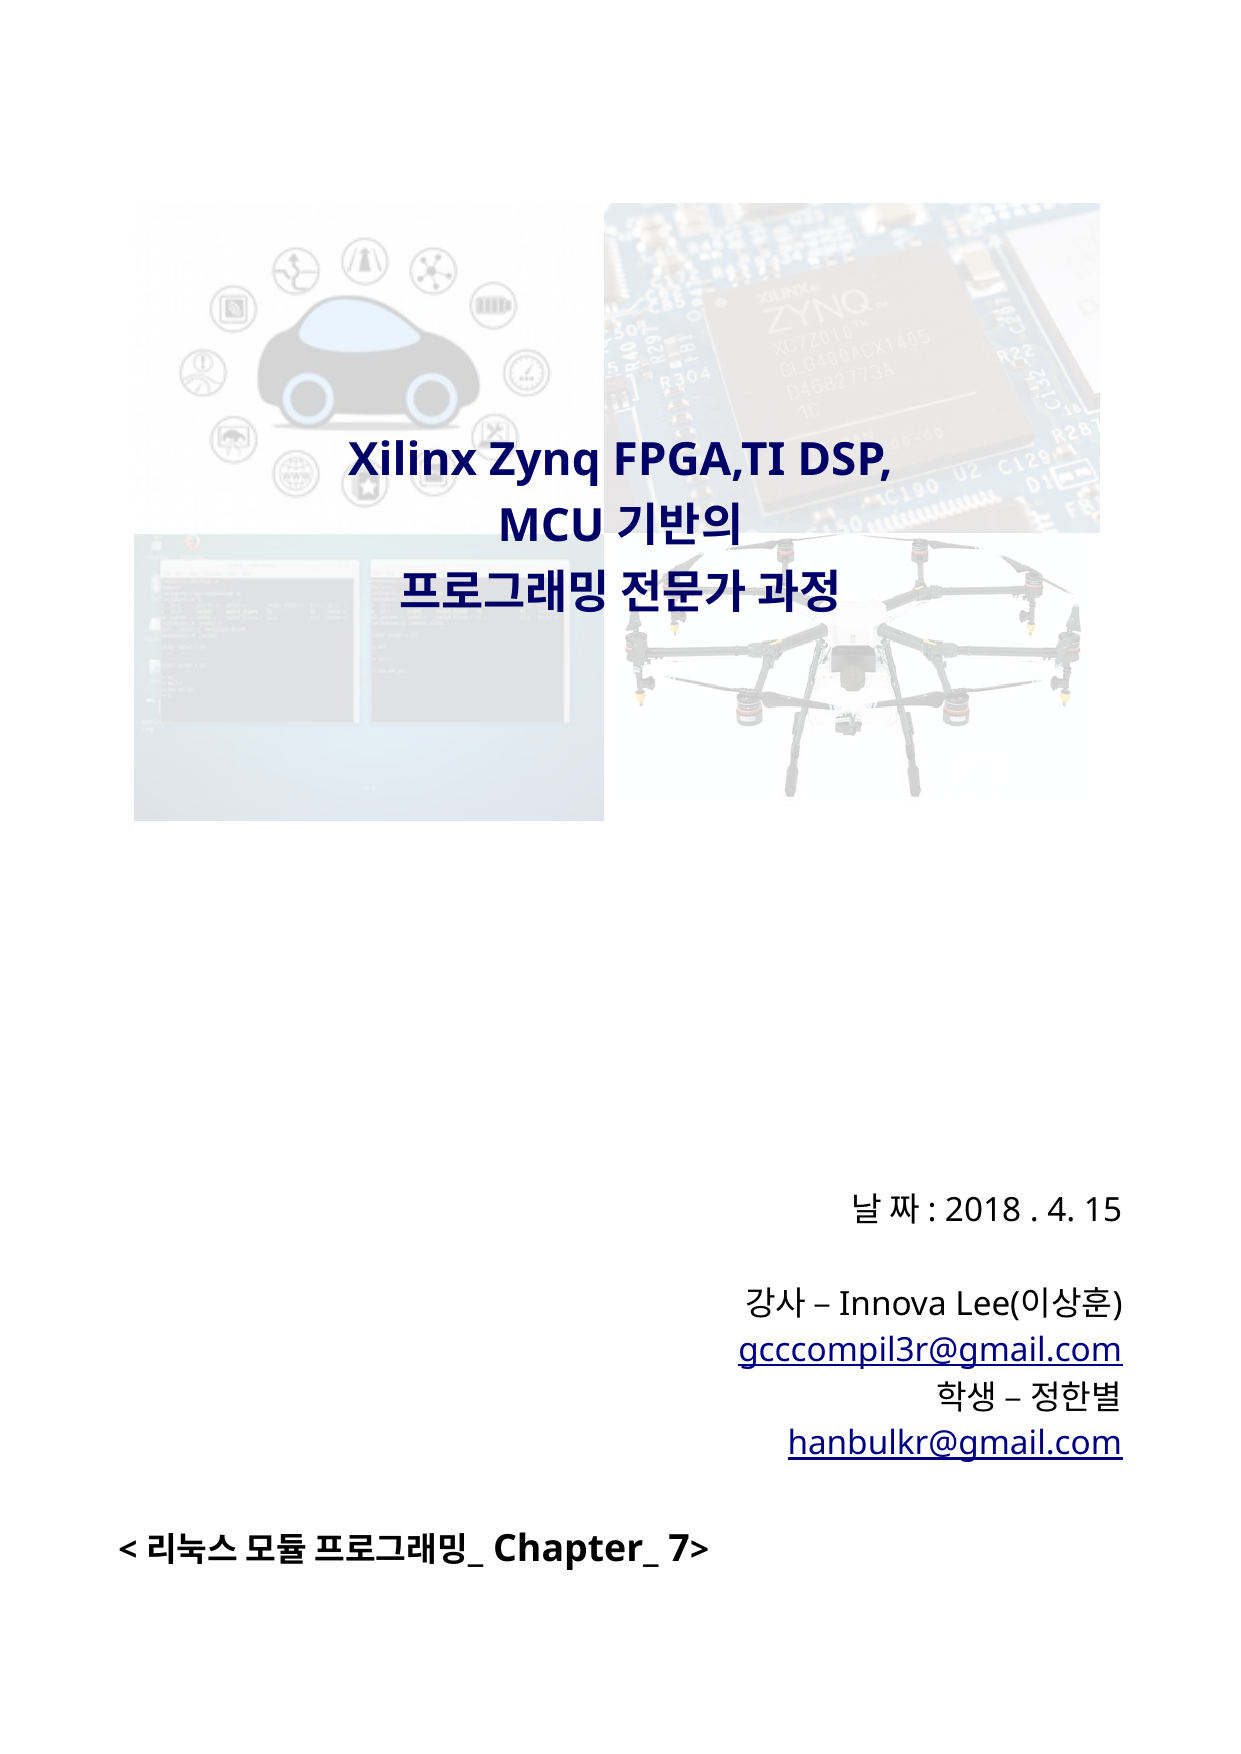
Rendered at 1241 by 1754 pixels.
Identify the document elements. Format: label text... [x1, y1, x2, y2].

text gcccompil3r@gmail.com [118, 1325, 1122, 1371]
text 프로그래밍 전문가 과정 [1101, 555, 1122, 622]
text 학생 – 정한별 [118, 1371, 1122, 1419]
text 프로그래밍 전문가 과정 [118, 555, 134, 622]
text MCU 기반의 [604, 489, 1122, 820]
text < 리눅스 모듈 프로그래밍_ Chapter_ 7> [118, 1521, 1122, 1572]
text Xilinx Zynq FPGA,TI DSP, [1100, 426, 1122, 489]
text 날 짜 : 2018 . 4. 15 [118, 1183, 1122, 1232]
text Xilinx Zynq FPGA,TI DSP, [118, 426, 134, 489]
text 강사 – Innova Lee(이상훈) [118, 1277, 1122, 1325]
text MCU 기반의 [118, 489, 134, 555]
text hanbulkr@gmail.com [118, 1419, 1122, 1464]
